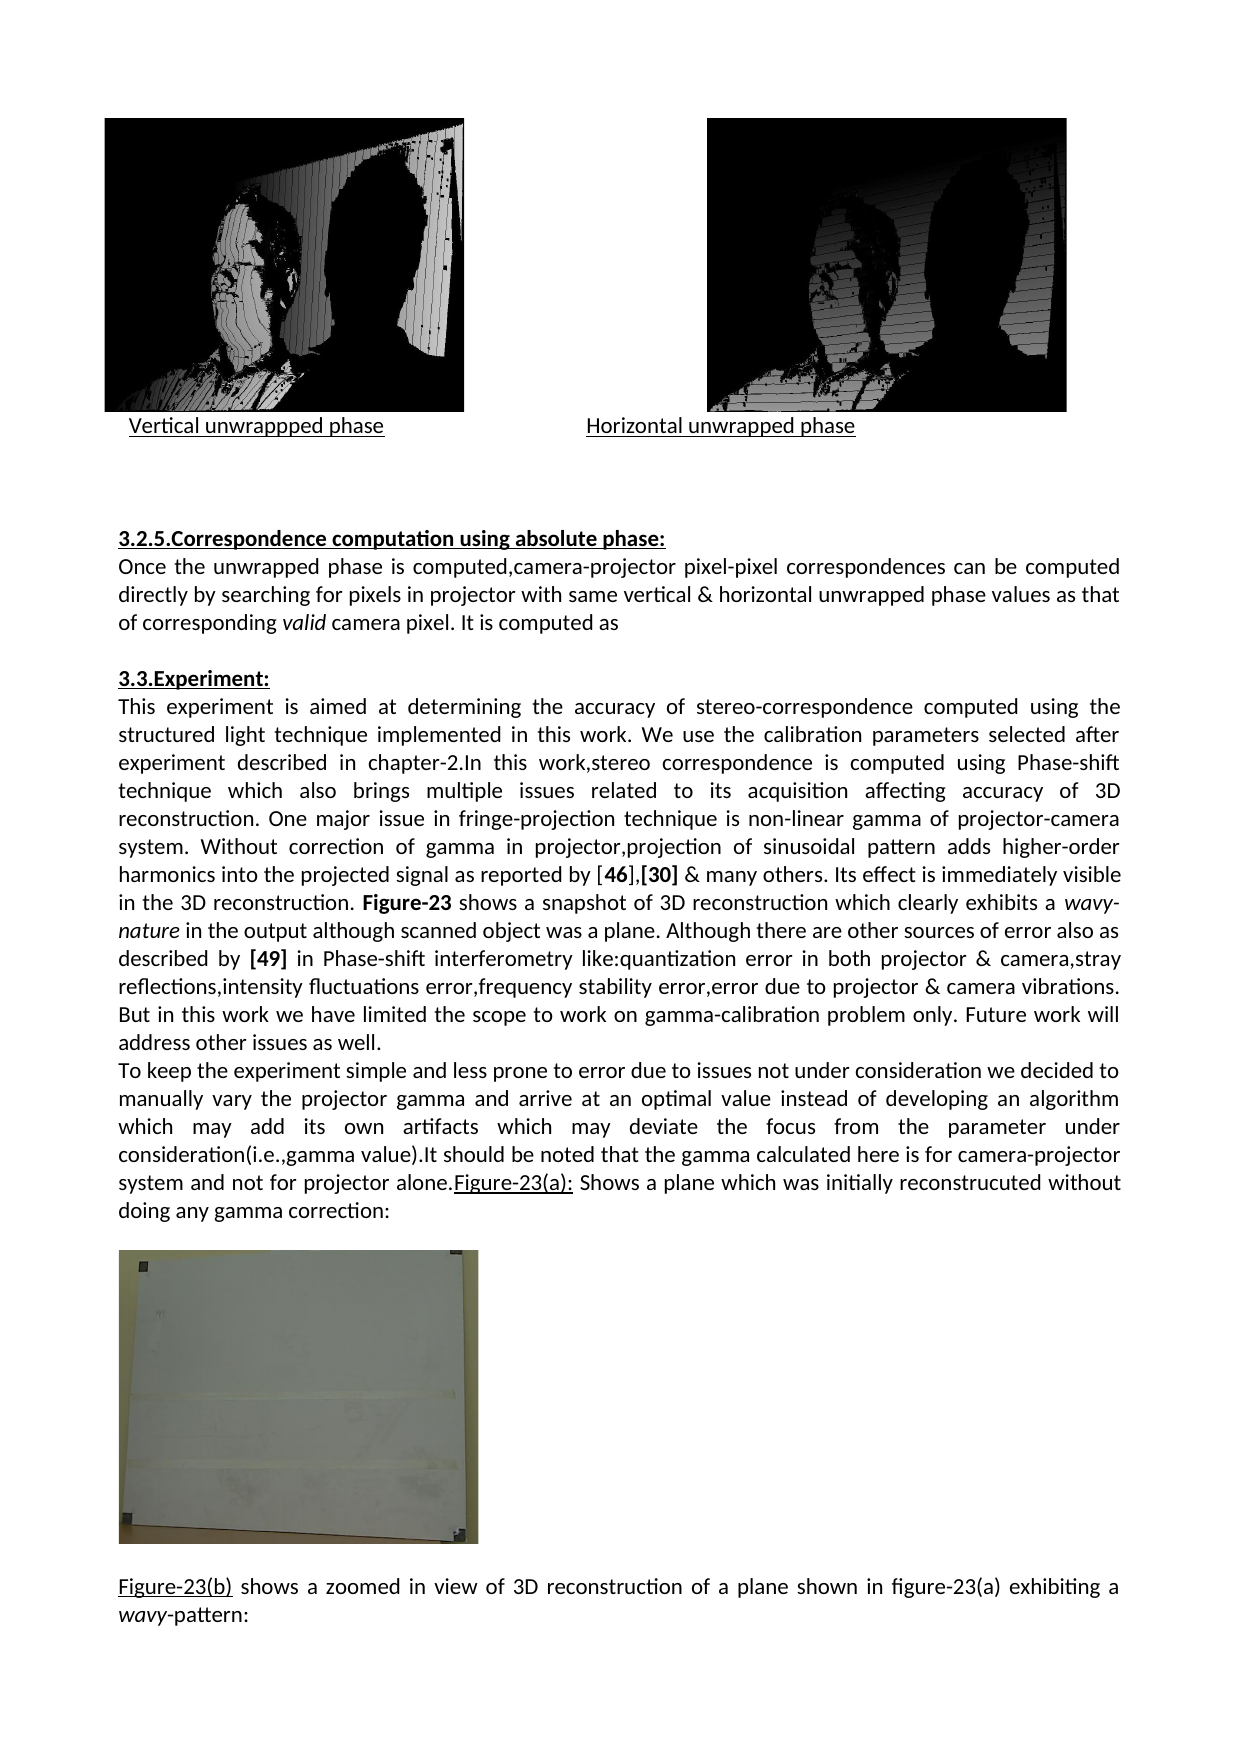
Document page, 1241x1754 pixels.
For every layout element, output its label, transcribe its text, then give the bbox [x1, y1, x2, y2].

text Figure-23(b) shows a zoomed in view of 3D reconstruction of a plane shown in figure-23(a) exhibiting a wavy-pattern: [118, 1572, 1122, 1628]
text To keep the experiment simple and less prone to error due to issues not under consideration we decided to manually vary the projector gamma and arrive at an optimal value instead of developing an algorithm which may add its own artifacts which may deviate the focus from the parameter under consideration(i.e.,gamma value).It should be noted that the gamma calculated here is for camera-projector system and not for projector alone.Figure-23(a): Shows a plane which was initially reconstrucuted without doing any gamma correction: [118, 1056, 1122, 1224]
text This experiment is aimed at determining the accuracy of stereo-correspondence computed using the structured light technique implemented in this work. We use the calibration parameters selected after experiment described in chapter-2.In this work,stereo correspondence is computed using Phase-shift technique which also brings multiple issues related to its acquisition affecting accuracy of 3D reconstruction. One major issue in fringe-projection technique is non-linear gamma of projector-camera system. Without correction of gamma in projector,projection of sinusoidal pattern adds higher-order harmonics into the projected signal as reported by [46],[30] & many others. Its effect is immediately visible in the 3D reconstruction. Figure-23 shows a snapshot of 3D reconstruction which clearly exhibits a wavy-nature in the output although scanned object was a plane. Although there are other sources of error also as described by [49] in Phase-shift interferometry like:quantization error in both projector & camera,stray reflections,intensity fluctuations error,frequency stability error,error due to projector & camera vibrations. But in this work we have limited the scope to work on gamma-calibration problem only. Future work will address other issues as well. [118, 692, 1122, 1056]
text Vertical unwrappped phase Horizontal unwrapped phase [118, 118, 1122, 440]
text 3.3.Experiment: [118, 664, 1122, 692]
text Once the unwrapped phase is computed,camera-projector pixel-pixel correspondences can be computed directly by searching for pixels in projector with same vertical & horizontal unwrapped phase values as that of corresponding valid camera pixel. It is computed as [118, 552, 1122, 636]
picture [707, 118, 1067, 412]
text 3.2.5.Correspondence computation using absolute phase: [118, 524, 1122, 552]
picture [118, 1250, 479, 1544]
picture [104, 118, 465, 412]
